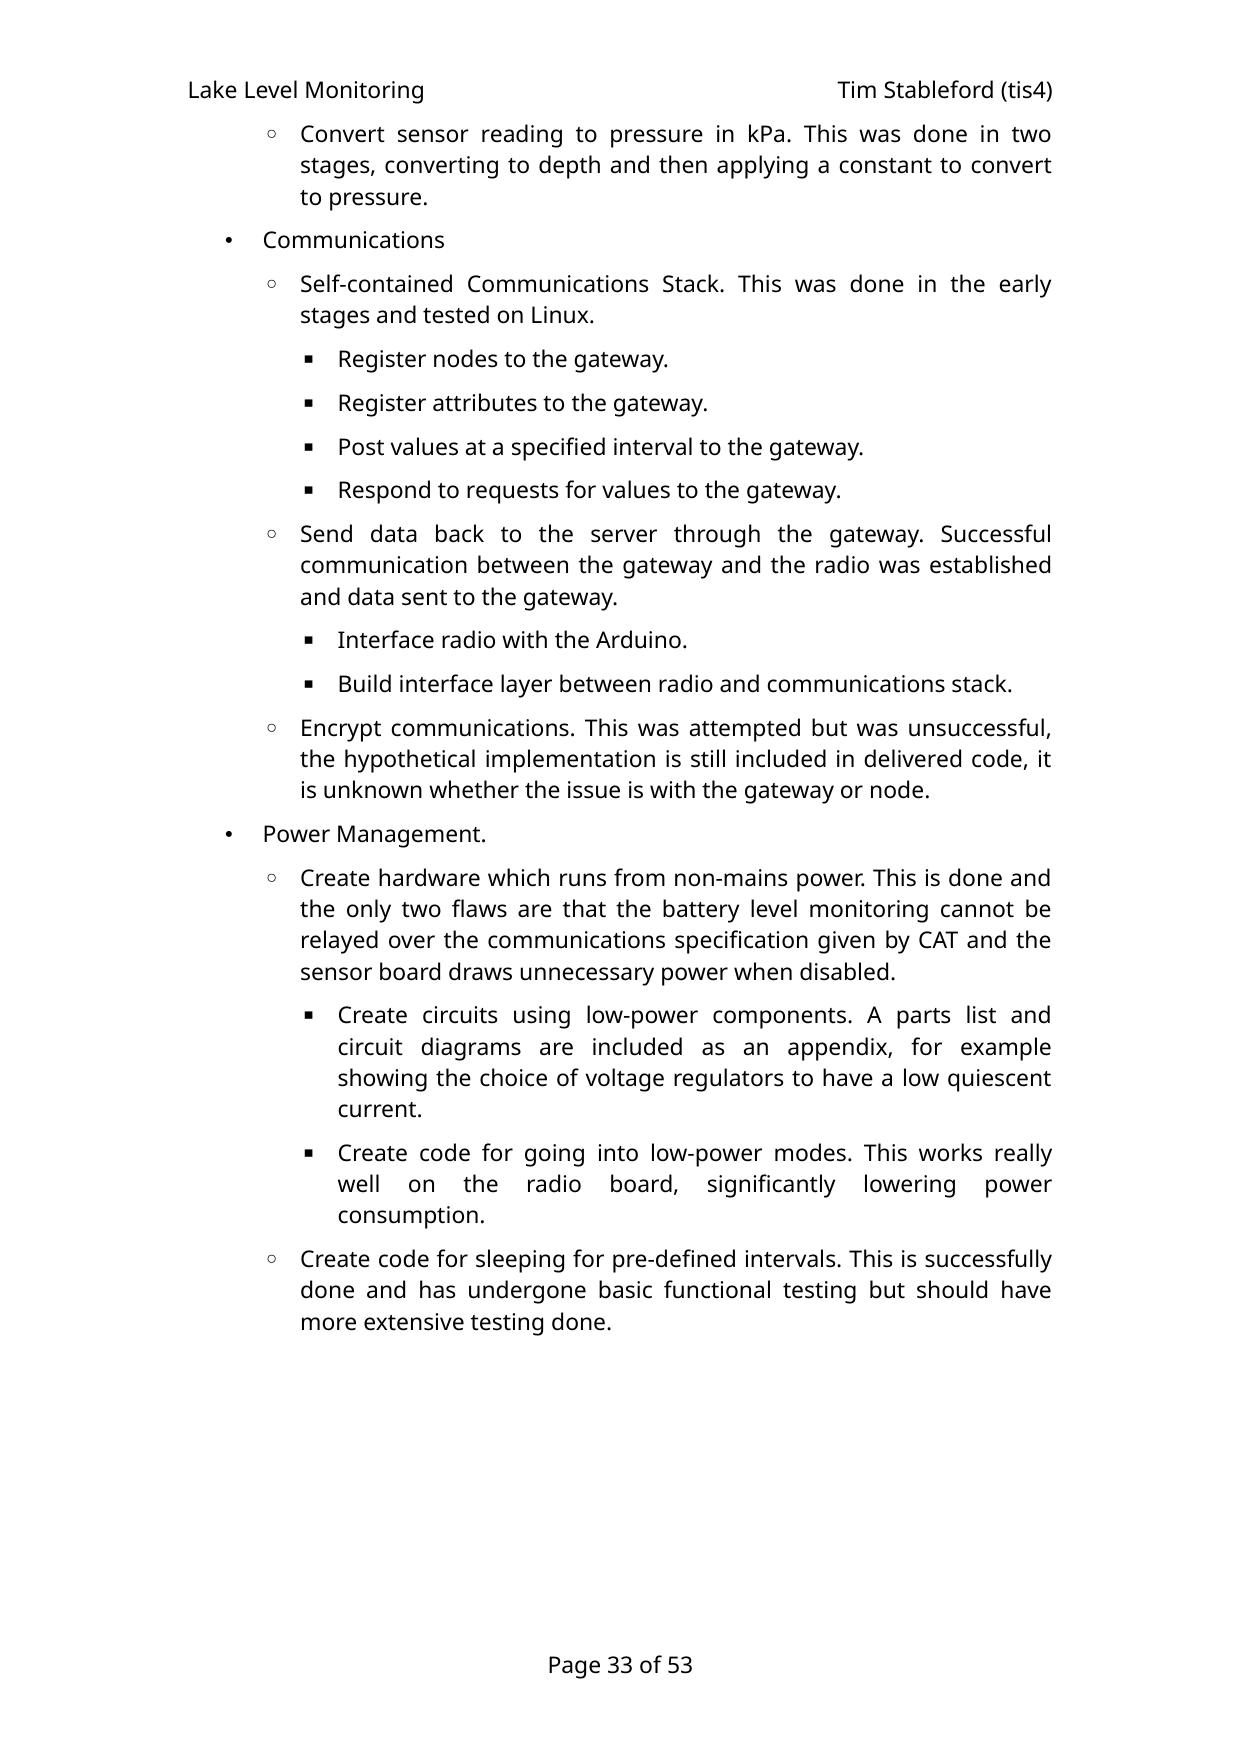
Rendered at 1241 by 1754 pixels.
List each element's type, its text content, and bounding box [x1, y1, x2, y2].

list Interface radio with the Arduino. [300, 624, 1053, 656]
list Convert sensor reading to pressure in kPa. This was done in two stages, converting to depth and then applying a constant to convert to pressure. [262, 118, 1053, 212]
list Create circuits using low-power components. A parts list and circuit diagrams are included as an appendix, for example showing the choice of voltage regulators to have a low quiescent current. [300, 999, 1053, 1124]
list Post values at a specified interval to the gateway. [300, 431, 1053, 462]
list Register attributes to the gateway. [300, 387, 1053, 418]
list Create code for going into low-power modes. This works really well on the radio board, significantly lowering power consumption. [300, 1137, 1053, 1231]
list Respond to requests for values to the gateway. [300, 474, 1053, 506]
list Create code for sleeping for pre-defined intervals. This is successfully done and has undergone basic functional testing but should have more extensive testing done. [262, 1243, 1053, 1337]
list Create hardware which runs from non-mains power. This is done and the only two flaws are that the battery level monitoring cannot be relayed over the communications specification given by CAT and the sensor board draws unnecessary power when disabled. [262, 862, 1053, 987]
list Communications [225, 224, 1053, 256]
list Power Management. [225, 818, 1053, 849]
list Build interface layer between radio and communications stack. [300, 668, 1053, 699]
list Register nodes to the gateway. [300, 343, 1053, 374]
list Encrypt communications. This was attempted but was unsuccessful, the hypothetical implementation is still included in delivered code, it is unknown whether the issue is with the gateway or node. [262, 712, 1053, 806]
list Send data back to the server through the gateway. Successful communication between the gateway and the radio was established and data sent to the gateway. [262, 518, 1053, 612]
list Self-contained Communications Stack. This was done in the early stages and tested on Linux. [262, 268, 1053, 331]
